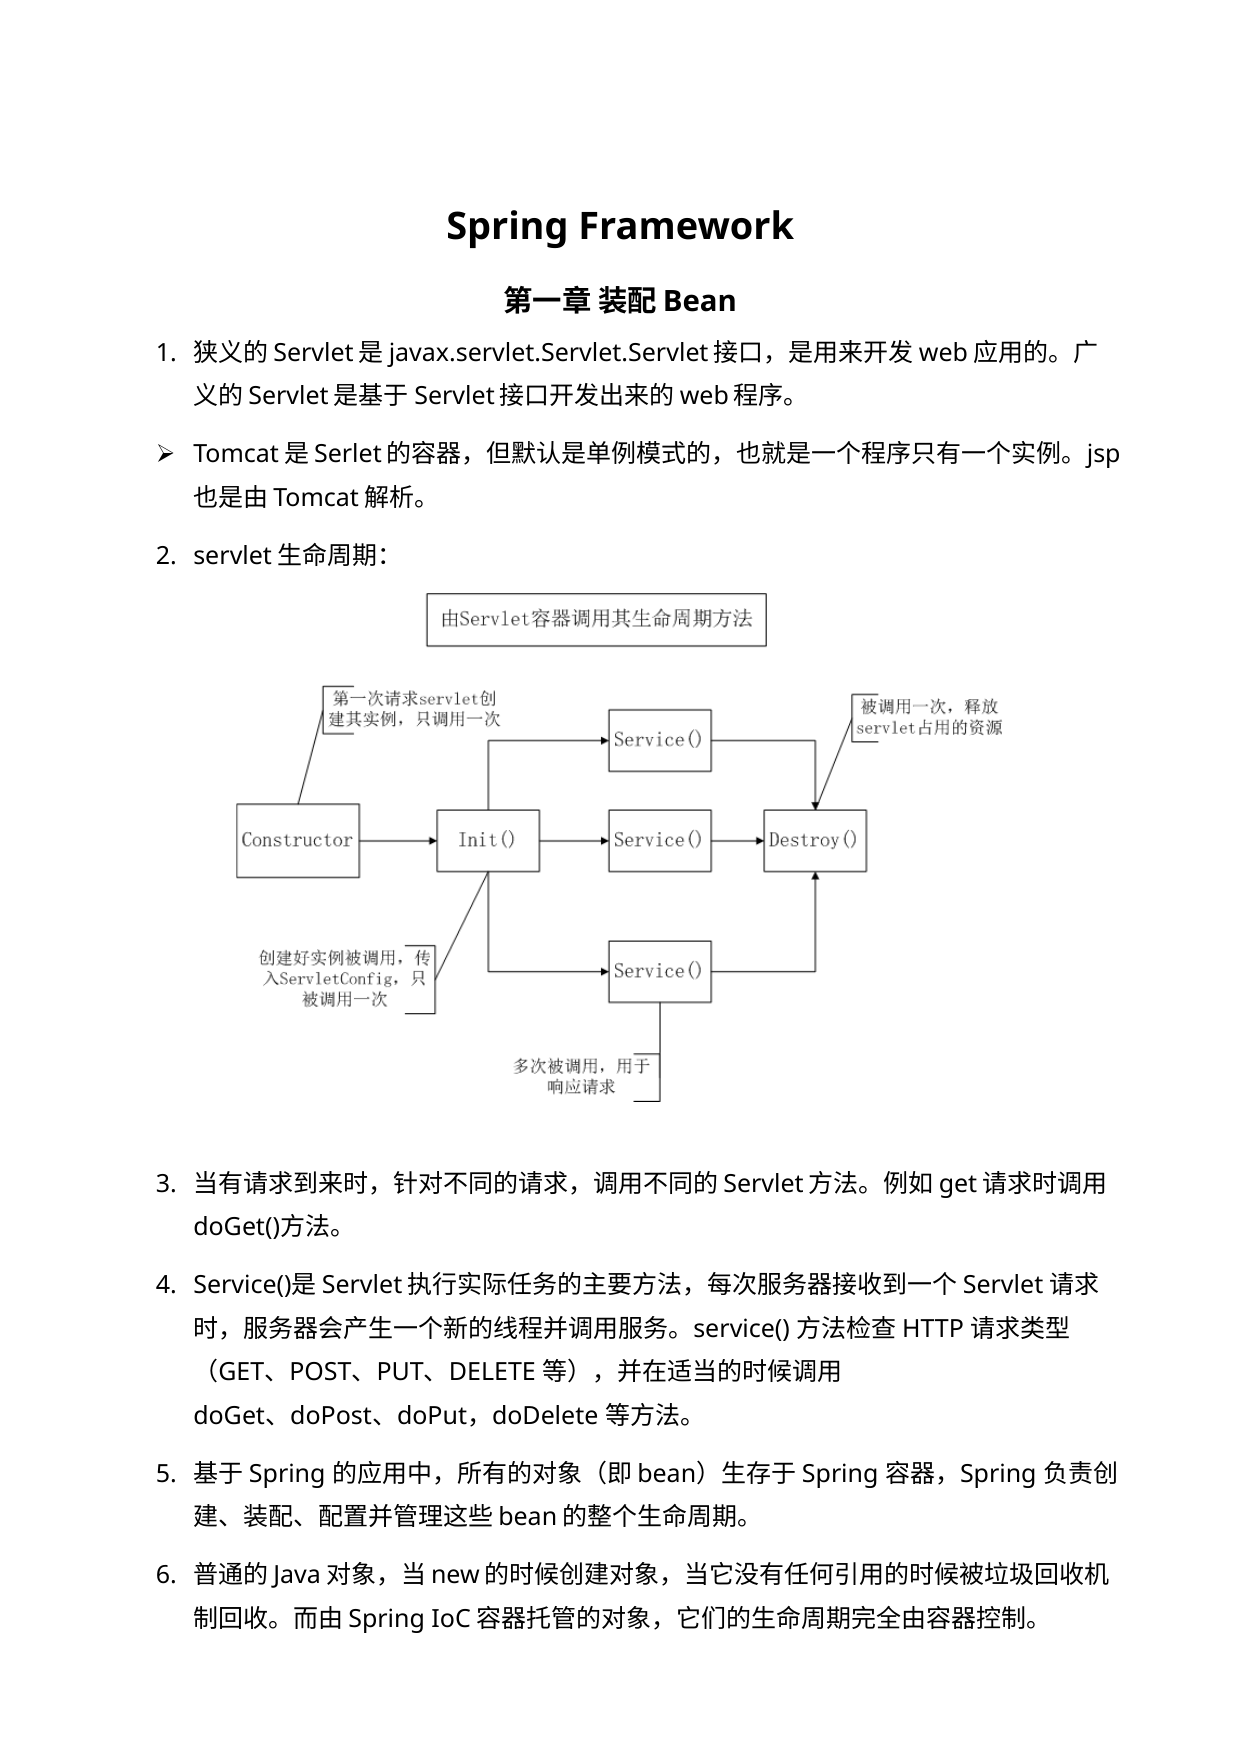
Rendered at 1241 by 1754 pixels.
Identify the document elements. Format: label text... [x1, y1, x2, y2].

picture [236, 593, 1004, 1102]
list 当有请求到来时，针对不同的请求，调用不同的Servlet方法。例如get请求时调用doGet()方法。 [156, 1163, 1122, 1243]
list 狭义的Servlet是javax.servlet.Servlet.Servlet接口，是用来开发web应用的。广义的Servlet是基于 Servlet接口开发出来的web程序。 [156, 332, 1122, 412]
list 普通的Java对象，当new的时候创建对象，当它没有任何引用的时候被垃圾回收机制回收。而由Spring IoC容器托管的对象，它们的生命周期完全由容器控制。 [156, 1555, 1122, 1634]
subtitle Spring Framework [118, 198, 1122, 250]
list 基于 Spring 的应用中，所有的对象（即bean）生存于 Spring 容器，Spring 负责创建、装配、配置并管理这些bean的整个生命周期。 [156, 1453, 1122, 1533]
list Tomcat是Serlet的容器，但默认是单例模式的，也就是一个程序只有一个实例。jsp也是由Tomcat解析。 [156, 434, 1122, 513]
list Service()是Servlet执行实际任务的主要方法，每次服务器接收到一个 Servlet 请求时，服务器会产生一个新的线程并调用服务。service() 方法检查 HTTP 请求类型（GET、POST、PUT、DELETE 等），并在适当的时候调用doGet、doPost、doPut，doDelete 等方法。 [156, 1265, 1122, 1431]
list servlet生命周期： [156, 535, 1122, 572]
subtitle 第一章 装配Bean [118, 277, 1122, 320]
